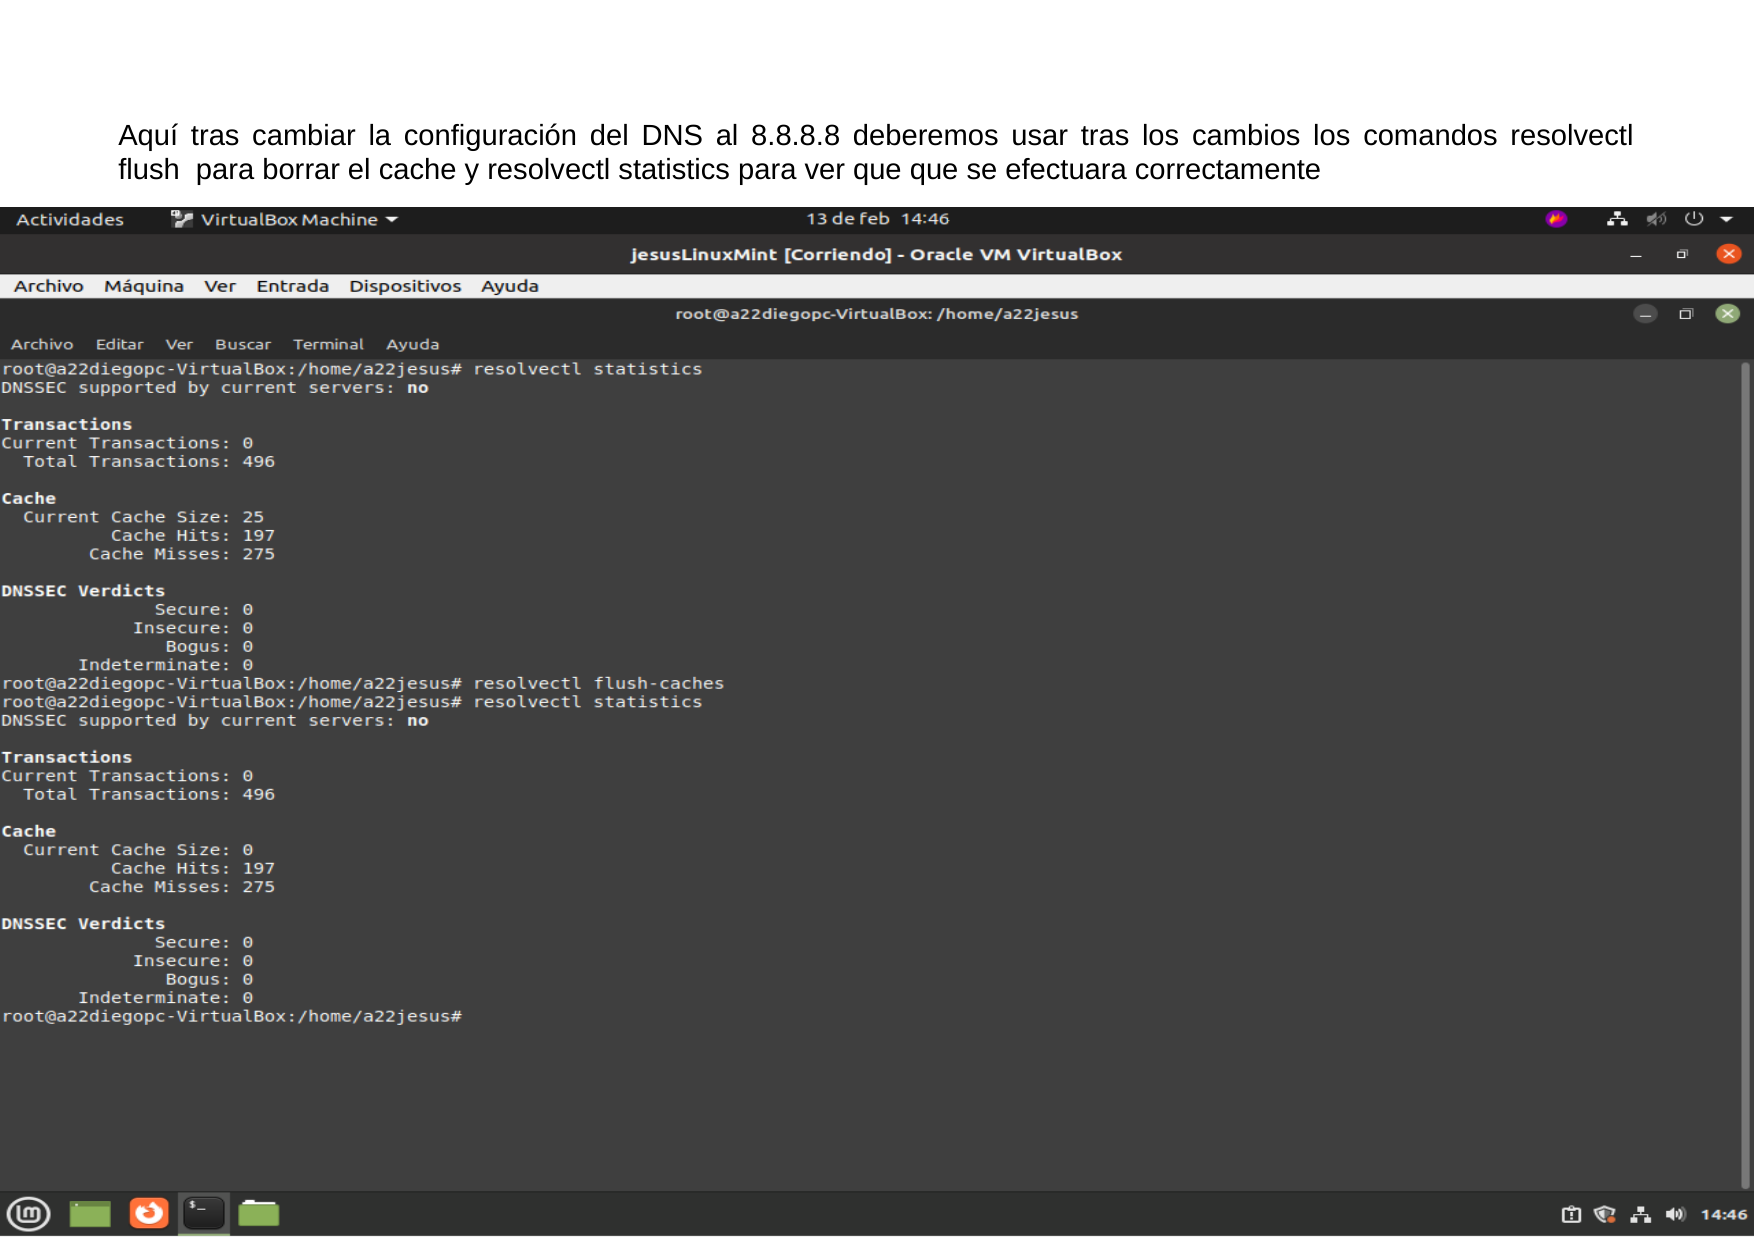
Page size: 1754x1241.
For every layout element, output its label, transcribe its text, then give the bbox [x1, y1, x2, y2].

picture [0, 207, 1754, 1237]
text Aquí tras cambiar la configuración del DNS al 8.8.8.8 deberemos usar tras los cambios los comandos resolvectl flush para borrar el cache y resolvectl statistics para ver que que se efectuara correctamente [118, 118, 1636, 185]
